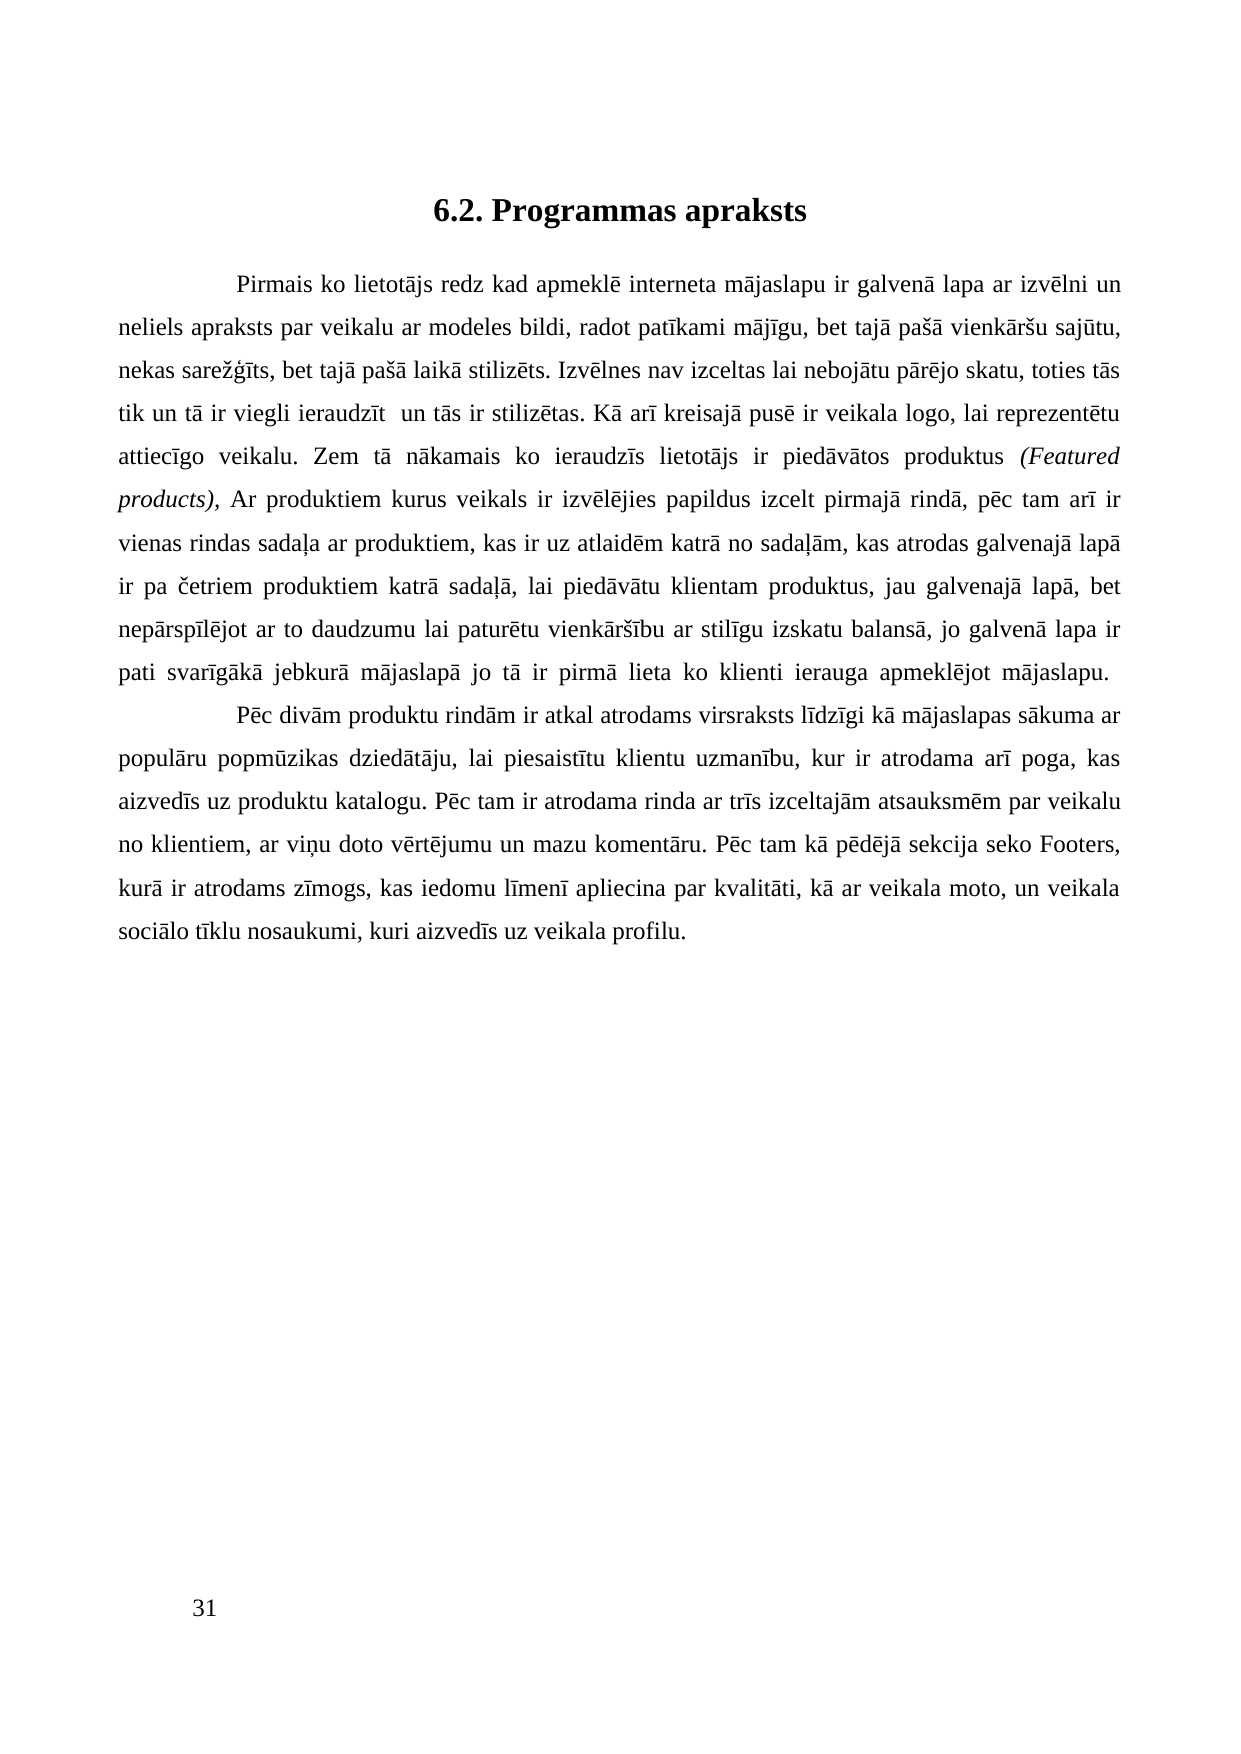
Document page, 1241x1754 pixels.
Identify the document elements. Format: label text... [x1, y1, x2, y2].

text Pirmais ko lietotājs redz kad apmeklē interneta mājaslapu ir galvenā lapa ar izvēlni un neliels apraksts par veikalu ar modeles bildi, radot patīkami mājīgu, bet tajā pašā vienkāršu sajūtu, nekas sarežģīts, bet tajā pašā laikā stilizēts. Izvēlnes nav izceltas lai nebojātu pārējo skatu, toties tās tik un tā ir viegli ieraudzīt un tās ir stilizētas. Kā arī kreisajā pusē ir veikala logo, lai reprezentētu attiecīgo veikalu. Zem tā nākamais ko ieraudzīs lietotājs ir piedāvātos produktus (Featured products), Ar produktiem kurus veikals ir izvēlējies papildus izcelt pirmajā rindā, pēc tam arī ir vienas rindas sadaļa ar produktiem, kas ir uz atlaidēm katrā no sadaļām, kas atrodas galvenajā lapā ir pa četriem produktiem katrā sadaļā, lai piedāvātu klientam produktus, jau galvenajā lapā, bet nepārspīlējot ar to daudzumu lai paturētu vienkāršību ar stilīgu izskatu balansā, jo galvenā lapa ir pati svarīgākā jebkurā mājaslapā jo tā ir pirmā lieta ko klienti ierauga apmeklējot mājaslapu. Pēc divām produktu rindām ir atkal atrodams virsraksts līdzīgi kā mājaslapas sākuma ar populāru popmūzikas dziedātāju, lai piesaistītu klientu uzmanību, kur ir atrodama arī poga, kas aizvedīs uz produktu katalogu. Pēc tam ir atrodama rinda ar trīs izceltajām atsauksmēm par veikalu no klientiem, ar viņu doto vērtējumu un mazu komentāru. Pēc tam kā pēdējā sekcija seko Footers, kurā ir atrodams zīmogs, kas iedomu līmenī apliecina par kvalitāti, kā ar veikala moto, un veikala sociālo tīklu nosaukumi, kuri aizvedīs uz veikala profilu. [118, 269, 1122, 944]
text 6.2. Programmas apraksts [118, 191, 1122, 229]
